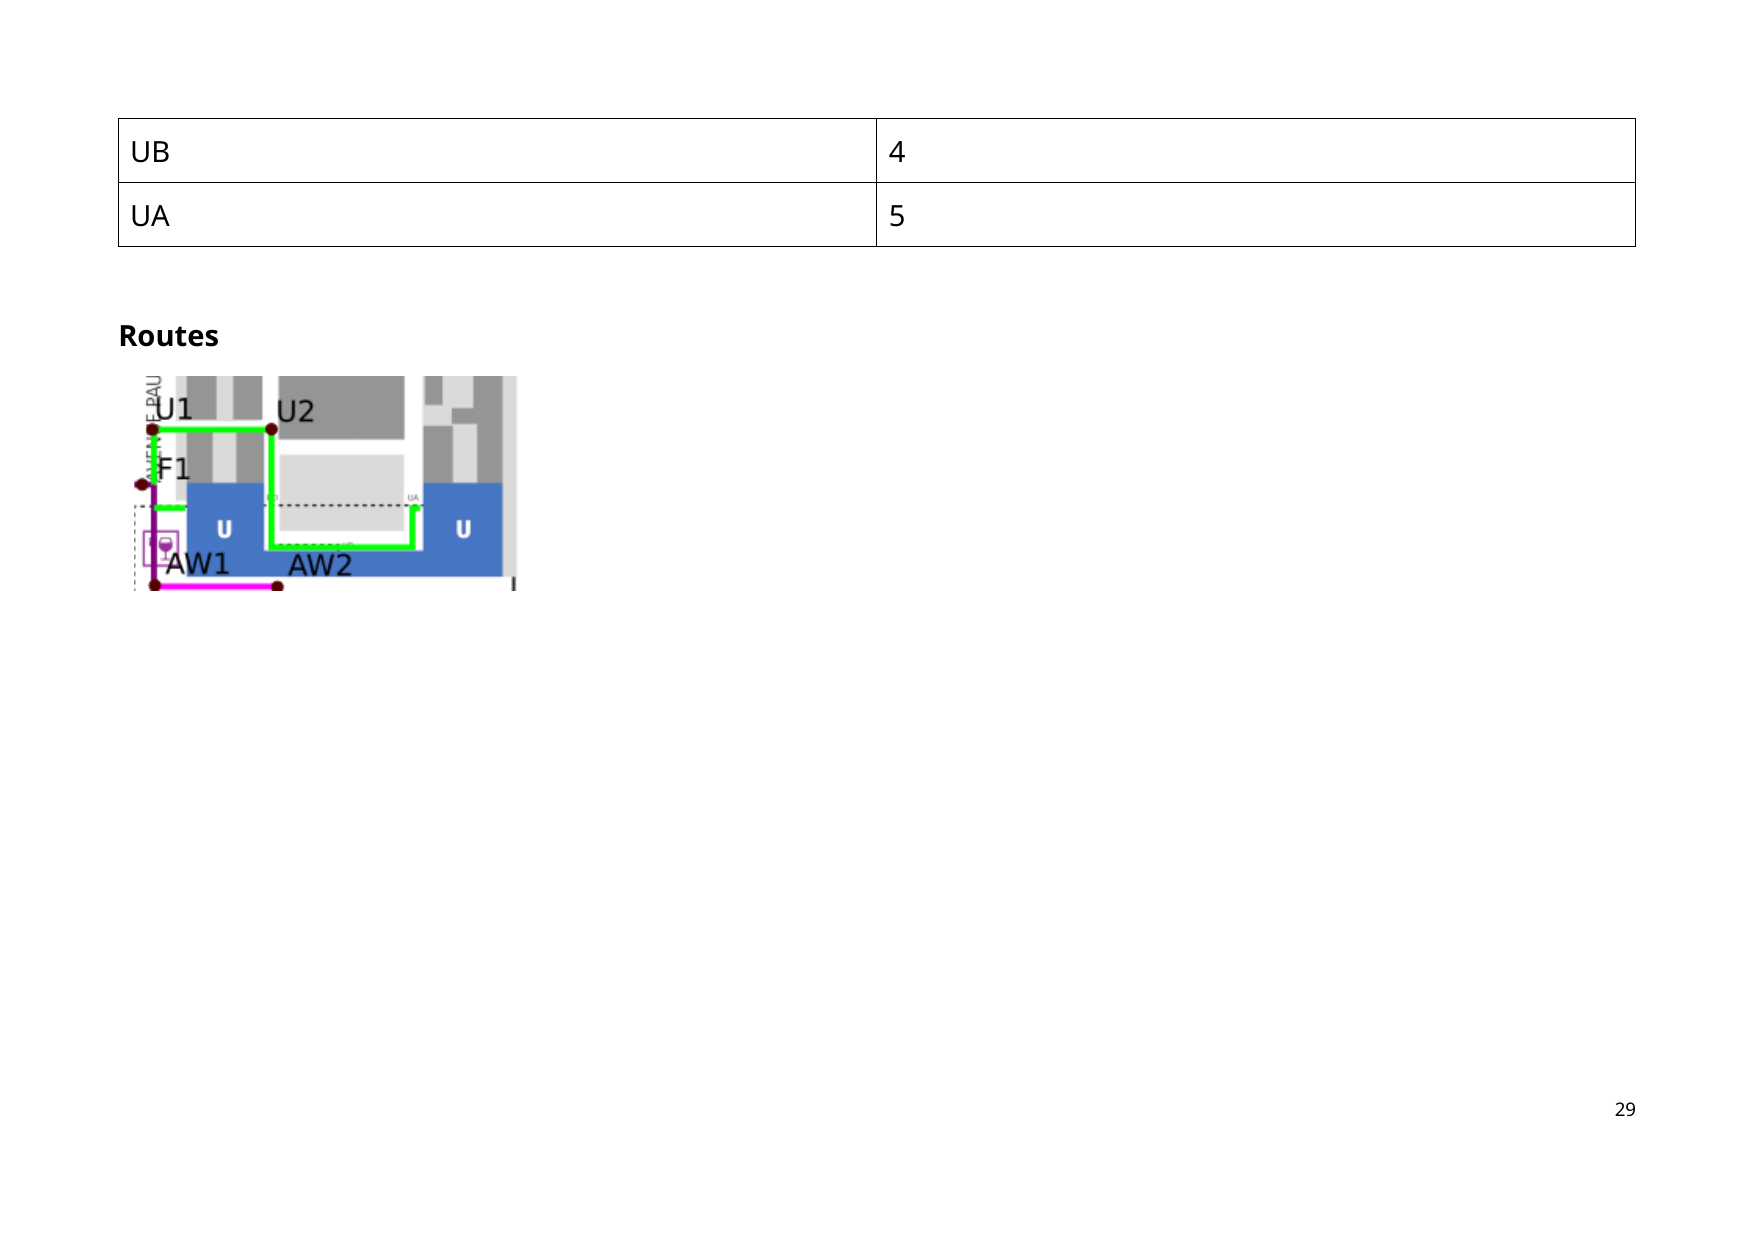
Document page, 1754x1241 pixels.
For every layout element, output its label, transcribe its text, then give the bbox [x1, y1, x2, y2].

table_cell 4 [877, 119, 1635, 182]
table_cell 5 [877, 183, 1635, 246]
picture [134, 376, 532, 591]
subtitle Routes [118, 316, 1636, 355]
table_cell UB [119, 119, 876, 182]
table_cell UA [119, 183, 876, 246]
